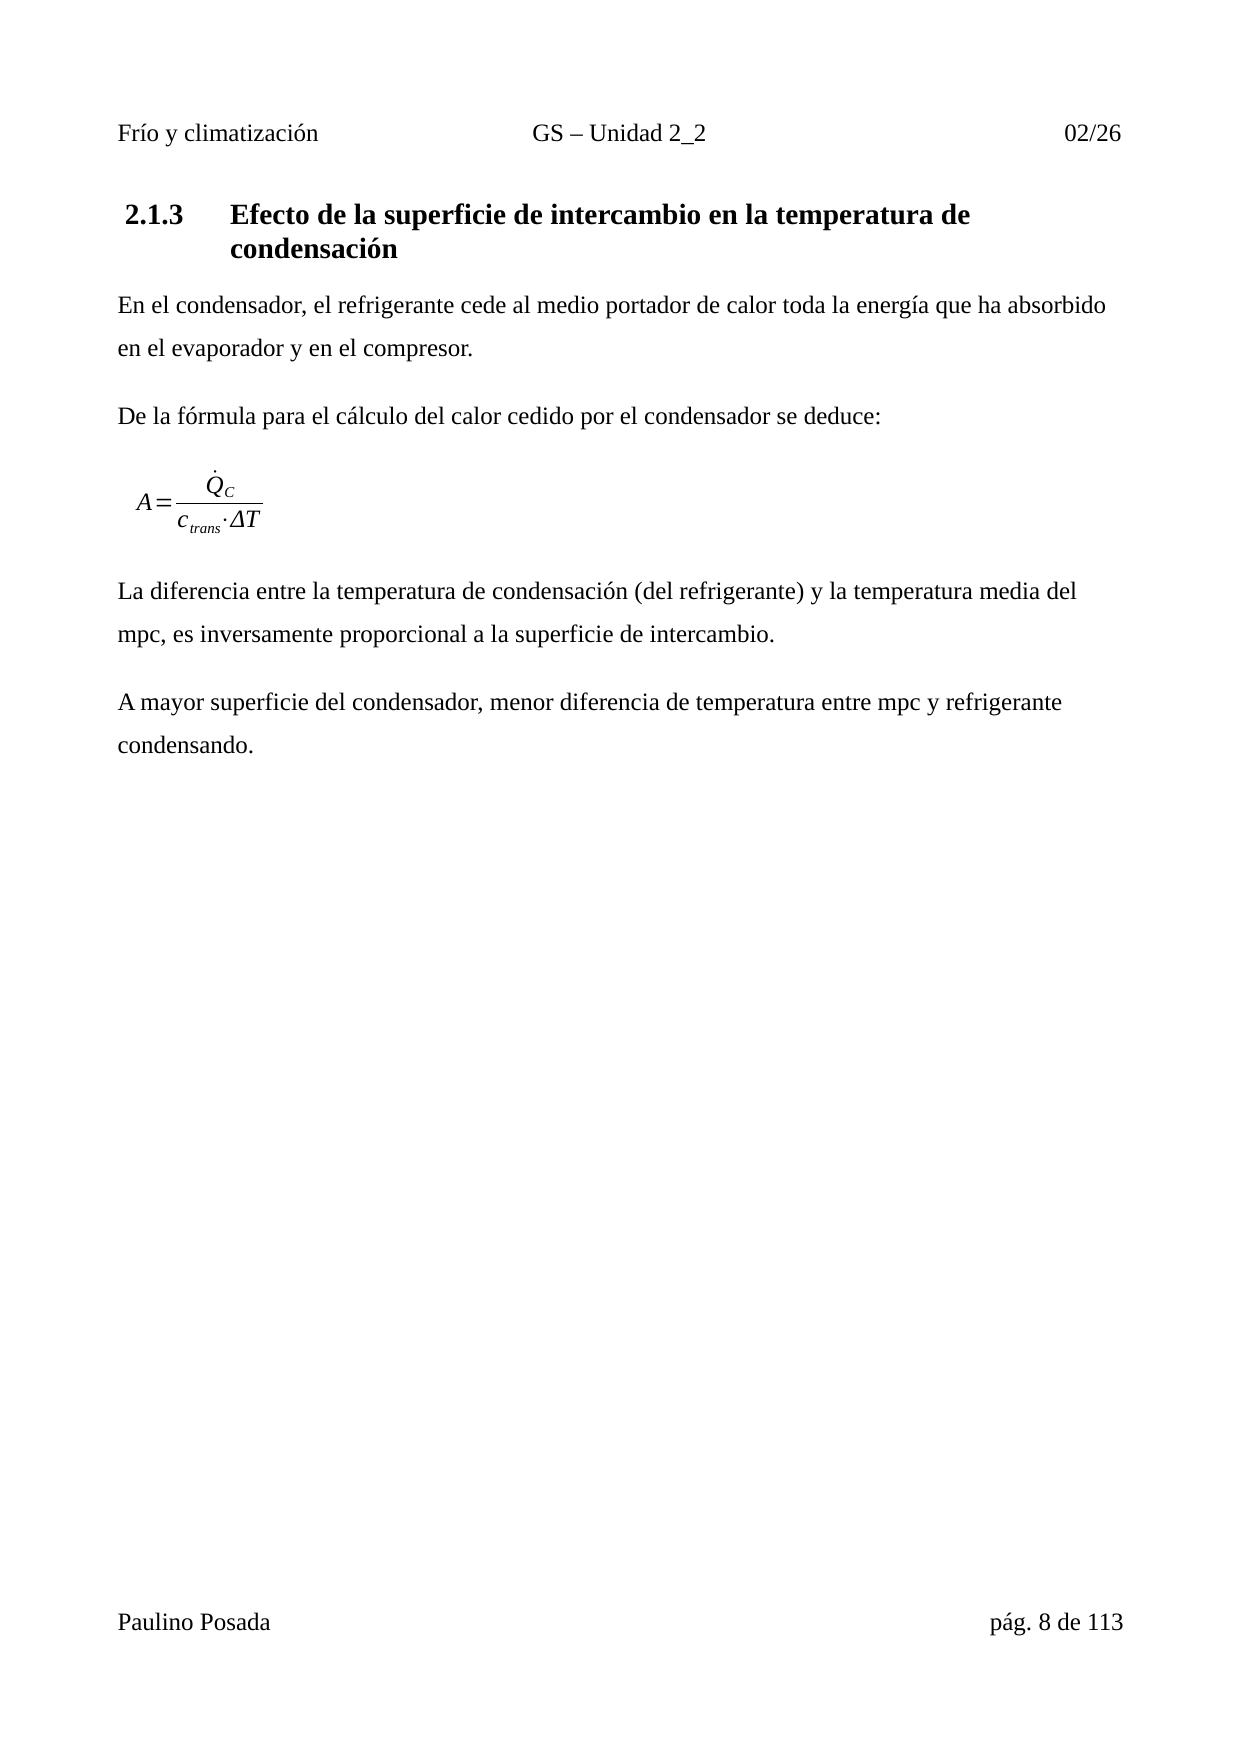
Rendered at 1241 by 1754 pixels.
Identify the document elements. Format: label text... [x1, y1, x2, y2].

text En el condensador, el refrigerante cede al medio portador de calor toda la energía que ha absorbido en el evaporador y en el compresor. [117, 290, 1123, 362]
subtitle Efecto de la superficie de intercambio en la temperatura de condensación [117, 197, 1123, 265]
text De la fórmula para el cálculo del calor cedido por el condensador se deduce: [117, 401, 1123, 430]
text La diferencia entre la temperatura de condensación (del refrigerante) y la temperatura media del mpc, es inversamente proporcional a la superficie de intercambio. [117, 576, 1123, 648]
text A mayor superficie del condensador, menor diferencia de temperatura entre mpc y refrigerante condensando. [117, 687, 1123, 759]
